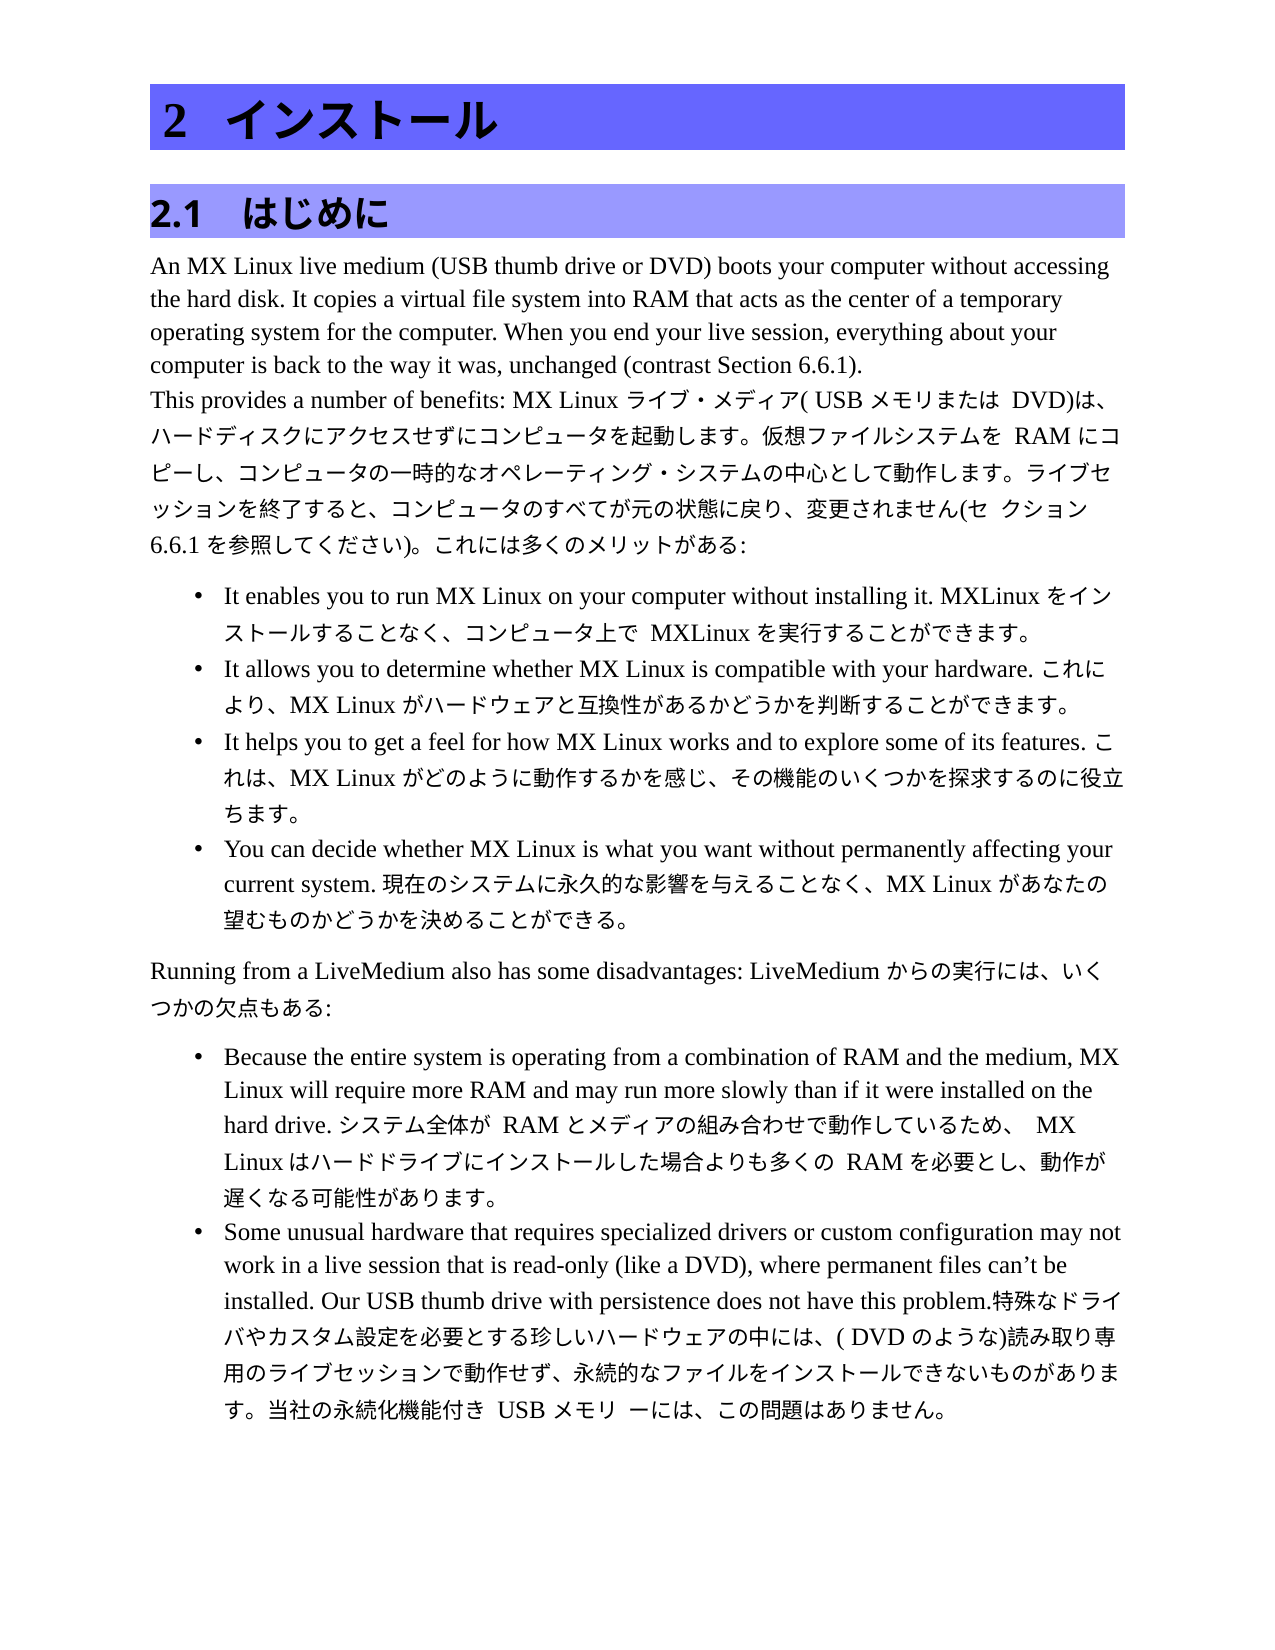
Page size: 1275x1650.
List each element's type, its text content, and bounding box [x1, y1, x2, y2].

text Running from a LiveMedium also has some disadvantages: LiveMedium からの実行には、いくつかの欠点もある: [150, 954, 1125, 1022]
list It allows you to determine whether MX Linux is compatible with your hardware. これにより、MX Linux がハードウェアと互換性があるかどうかを判断することができます。 [194, 652, 1125, 720]
list It enables you to run MX Linux on your computer without installing it. MXLinux をインストールすることなく、コンピュータ上で MXLinux を実行することができます。 [194, 579, 1125, 647]
text An MX Linux live medium (USB thumb drive or DVD) boots your computer without accessing the hard disk. It copies a virtual file system into RAM that acts as the center of a temporary operating system for the computer. When you end your live session, everything about your computer is back to the way it was, unchanged (contrast Section 6.6.1). [150, 251, 1125, 378]
list You can decide whether MX Linux is what you want without permanently affecting your current system. 現在のシステムに永久的な影響を与えることなく、MX Linux があなたの望むものかどうかを決めることができる。 [194, 834, 1125, 935]
subtitle 2.1 はじめに [400, 184, 1125, 238]
list Because the entire system is operating from a combination of RAM and the medium, MX Linux will require more RAM and may run more slowly than if it were installed on the hard drive. システム全体が RAM とメディアの組み合わせで動作しているため、 MX Linuxはハードドライブにインストールした場合よりも多くの RAM を必要とし、動作が 遅くなる可能性があります。 [194, 1042, 1125, 1212]
subtitle 2 インストール [150, 84, 1125, 150]
list Some unusual hardware that requires specialized drivers or custom configuration may not work in a live session that is read-only (like a DVD), where permanent files can’t be installed. Our USB thumb drive with persistence does not have this problem.特殊なドライバやカスタム設定を必要とする珍しいハードウェアの中には、( DVD のような)読み取り専用のライブセッションで動作せず、永続的なファイルをインストールできないものがあります。当社の永続化機能付き USB メモリ ーには、この問題はありません。 [194, 1217, 1125, 1424]
list It helps you to get a feel for how MX Linux works and to explore some of its features. これは、MX Linux がどのように動作するかを感じ、その機能のいくつかを探求するのに役立ちます。 [194, 724, 1125, 829]
text This provides a number of benefits: MX Linux ライブ・メディア( USB メモリまたは DVD)は、ハードディスクにアクセスせずにコンピュータを起動します。仮想ファイルシステムを RAM にコピーし、コンピュータの一時的なオペレーティング・システムの中心として動作します。ライブセッションを終了すると、コンピュータのすべてが元の状態に戻り、変更されません(セ クション 6.6.1 を参照してください)。これには多くのメリットがある: [150, 383, 1125, 560]
